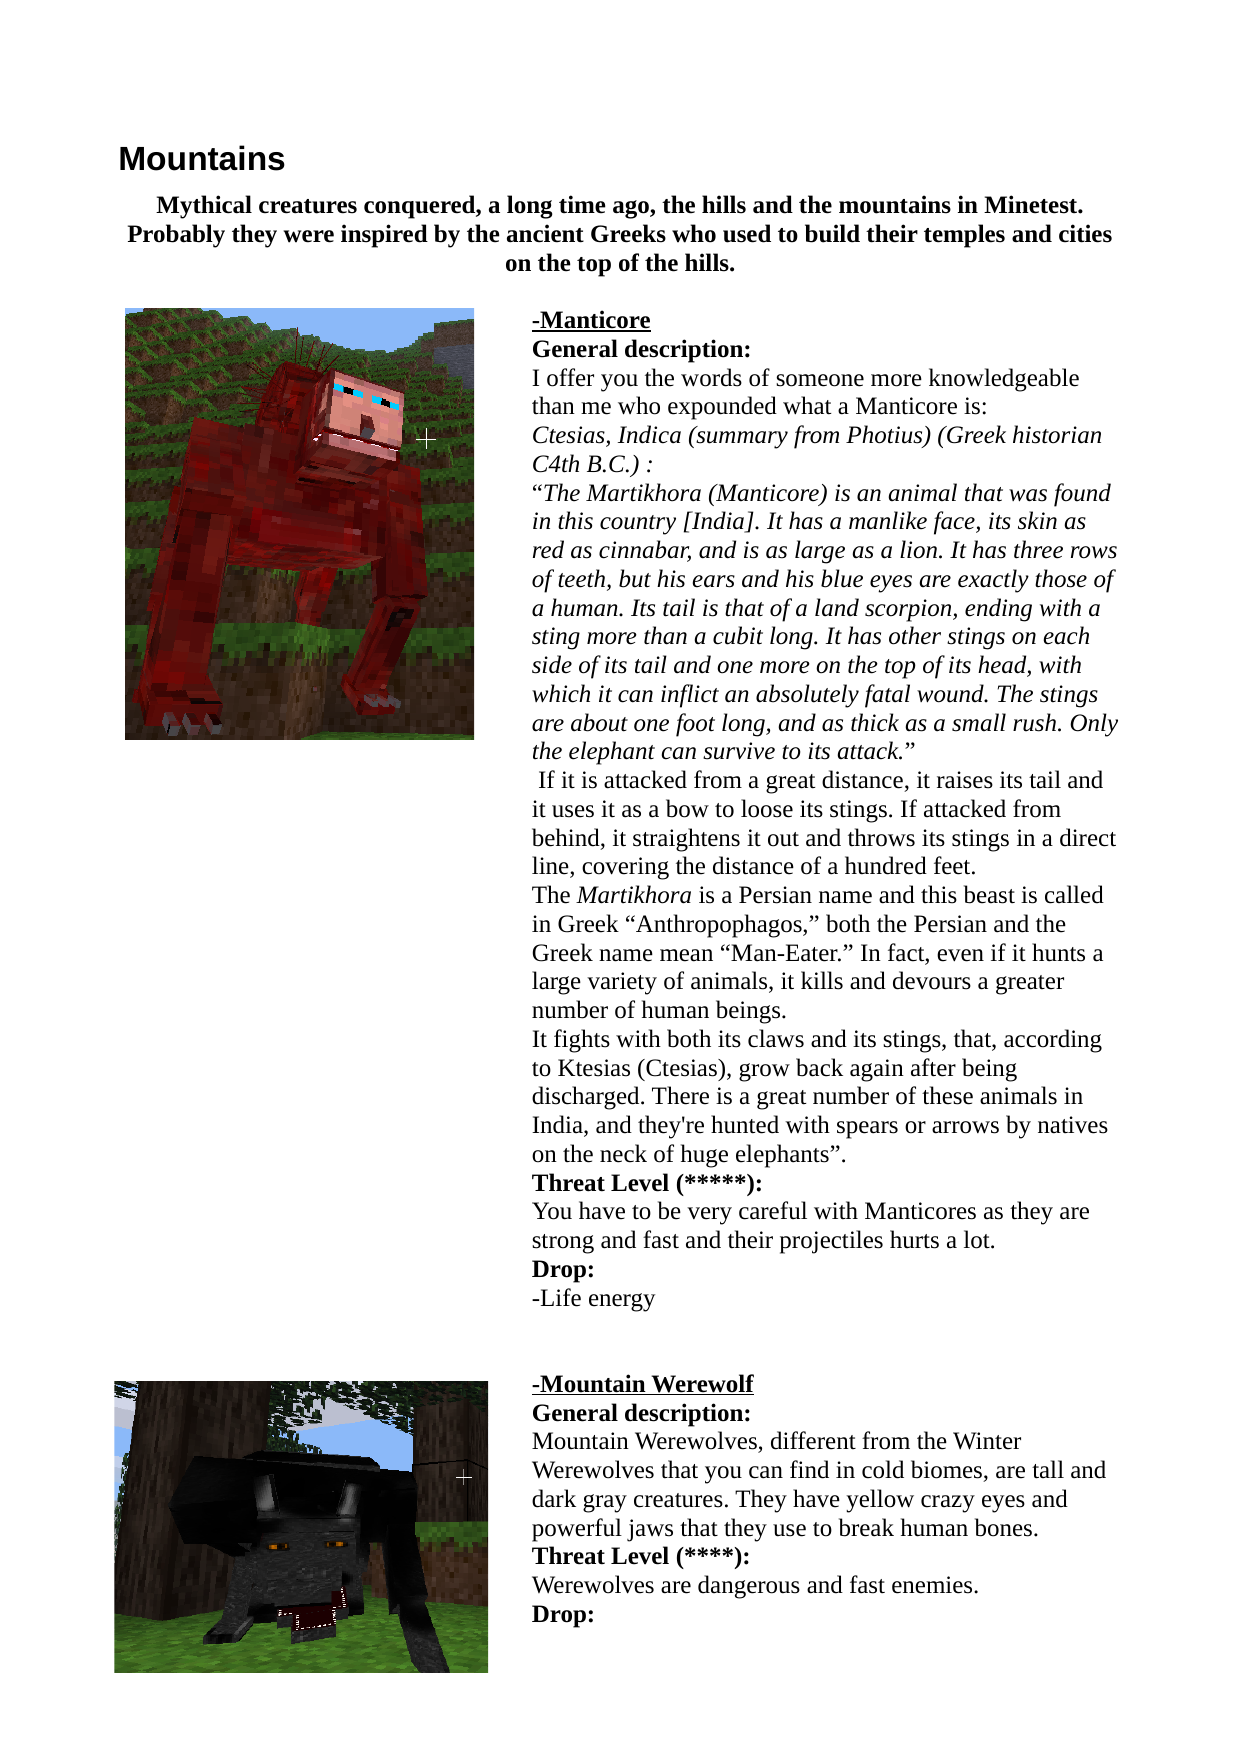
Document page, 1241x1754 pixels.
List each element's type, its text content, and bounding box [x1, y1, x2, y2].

text Mythical creatures conquered, a long time ago, the hills and the mountains in Minetest. Probably they were inspired by the ancient Greeks who used to build their temples and cities on the top of the hills. [118, 190, 1122, 276]
text -Life energy [532, 1283, 1122, 1311]
text -Manticore [532, 305, 1122, 334]
picture [125, 308, 475, 740]
text Mountain Werewolves, different from the Winter Werewolves that you can find in cold biomes, are tall and dark gray creatures. They have yellow crazy eyes and powerful jaws that they use to break human bones. [532, 1426, 1122, 1541]
text Threat Level (****): [532, 1541, 1122, 1570]
text The Martikhora is a Persian name and this beast is called in Greek “Anthropophagos,” both the Persian and the Greek name mean “Man-Eater.” In fact, even if it hunts a large variety of animals, it kills and devours a greater number of human beings. [532, 880, 1122, 1024]
text I offer you the words of someone more knowledgeable than me who expounded what a Manticore is: [532, 363, 1122, 420]
text General description: [532, 1398, 1122, 1426]
text It fights with both its claws and its stings, that, according to Ktesias (Ctesias), grow back again after being discharged. There is a great number of these animals in India, and they're hunted with spears or arrows by natives on the neck of huge elephants”. [532, 1024, 1122, 1168]
text You have to be very careful with Manticores as they are strong and fast and their projectiles hurts a lot. [532, 1196, 1122, 1254]
text -Mountain Werewolf [532, 1369, 1122, 1398]
text General description: [532, 334, 1122, 363]
text Ctesias, Indica (summary from Photius) (Greek historian C4th B.C.) : “The Martikhora (Manticore) is an animal that was found in this country [India]. It has a manlike face, its skin as red as cinnabar, and is as large as a lion. It has three rows of teeth, but his ears and his blue eyes are exactly those of a human. Its tail is that of a land scorpion, ending with a sting more than a cubit long. It has other stings on each side of its tail and one more on the top of its head, with which it can inflict an absolutely fatal wound. The stings are about one foot long, and as thick as a small rush. Only the elephant can survive to its attack.” [532, 420, 1122, 765]
text If it is attacked from a great distance, it raises its tail and it uses it as a bow to loose its stings. If attacked from behind, it straightens it out and throws its stings in a direct line, covering the distance of a hundred feet. [532, 765, 1122, 880]
text Werewolves are dangerous and fast enemies. [532, 1570, 1122, 1599]
subtitle Mountains [118, 139, 1122, 178]
text Drop: [532, 1599, 1122, 1628]
picture [114, 1381, 489, 1673]
text Drop: [532, 1254, 1122, 1283]
text Threat Level (*****): [532, 1168, 1122, 1196]
